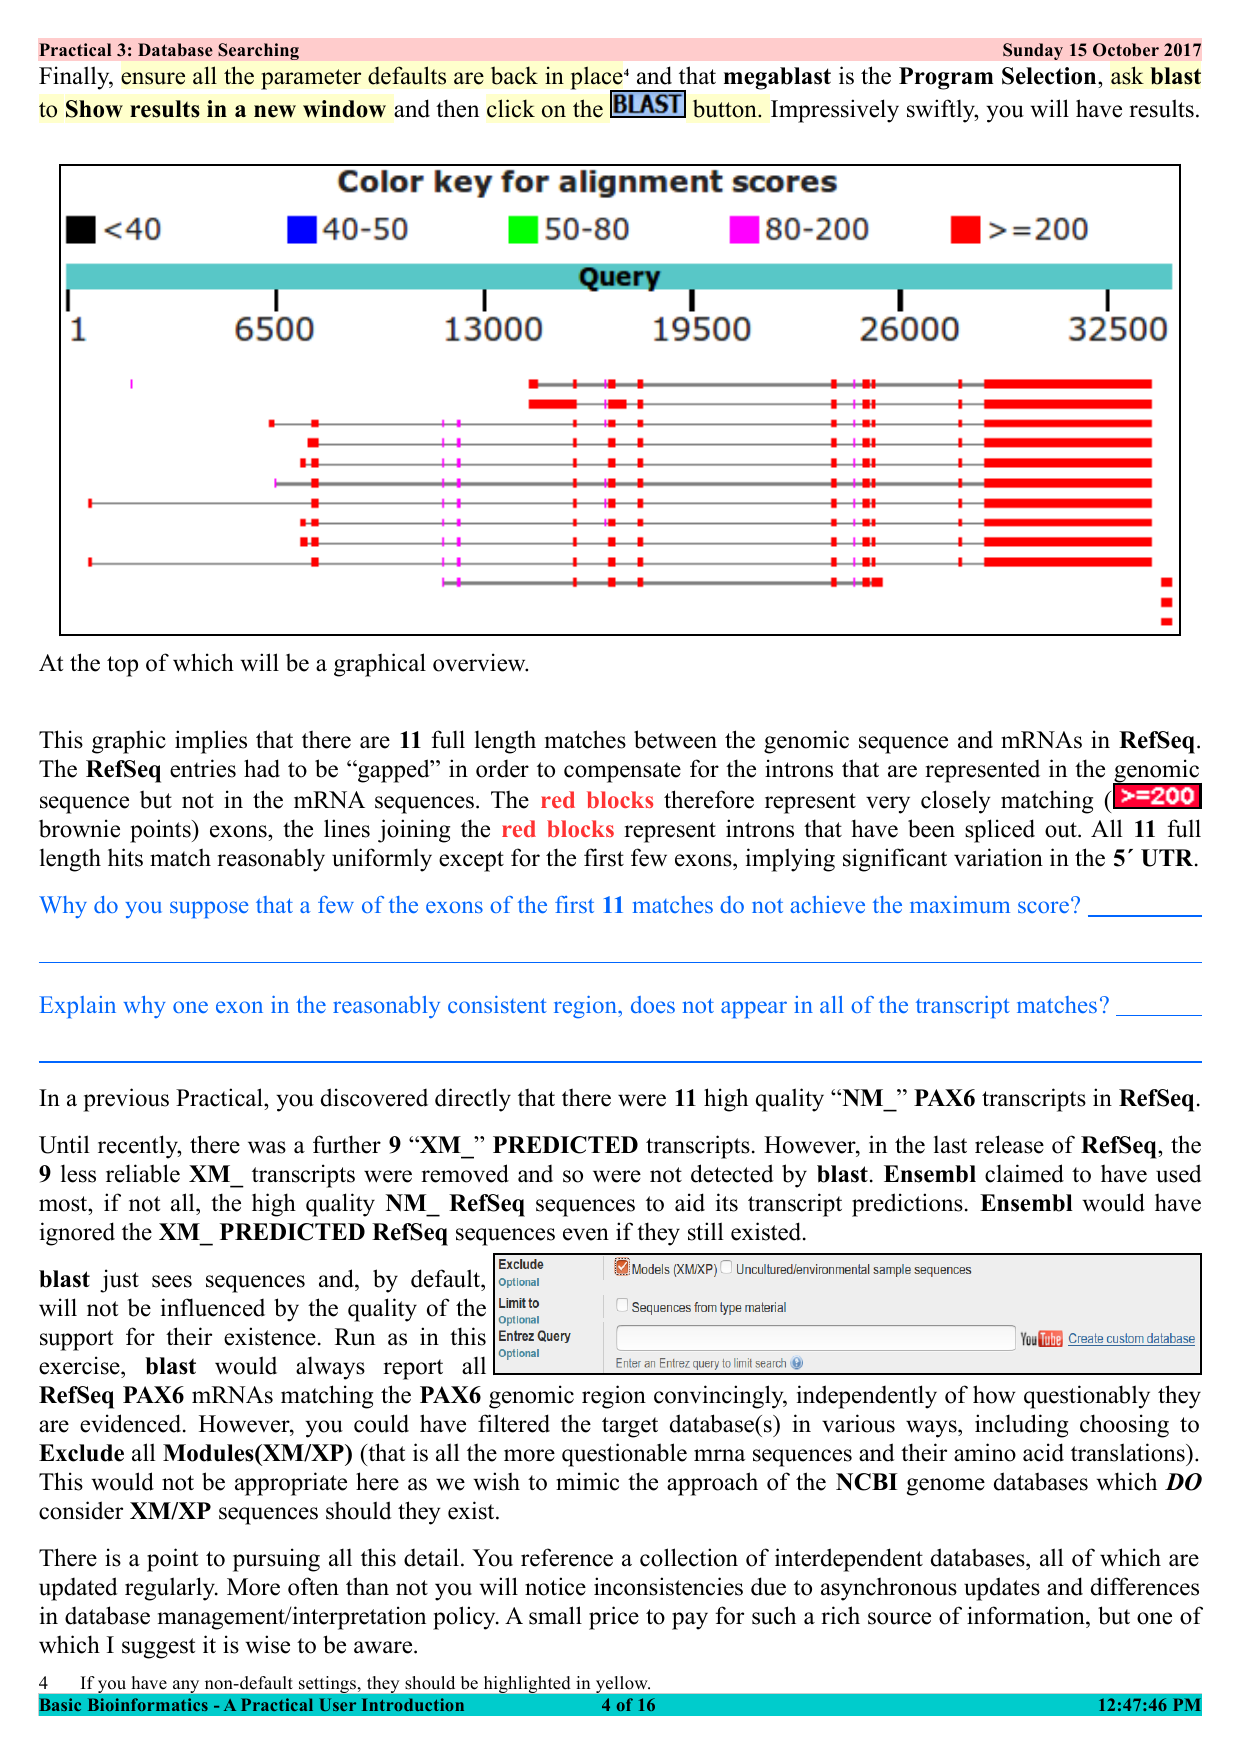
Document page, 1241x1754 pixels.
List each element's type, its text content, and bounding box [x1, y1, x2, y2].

text Why do you suppose that a few of the exons of the first 11 matches do not achieve the maximum score? [38, 890, 1202, 919]
text Explain why one exon in the reasonably consistent region, does not appear in all of the transcript matches? [38, 989, 1202, 1018]
text Finally, ensure all the parameter defaults are back in place and that megablast is the Program Selection, ask blast to Show results in a new window and then click on the button. Impressively swiftly, you will have results. At the top of which will be a graphical overview. [38, 61, 1202, 677]
text Until recently, there was a further 9 “XM_” PREDICTED transcripts. However, in the last release of RefSeq, the 9 less reliable XM_ transcripts were removed and so were not detected by blast. Ensembl claimed to have used most, if not all, the high quality NM_ RefSeq sequences to aid its transcript predictions. Ensembl would have ignored the XM_ PREDICTED RefSeq sequences even if they still existed. [38, 1130, 1202, 1246]
picture [495, 1255, 1200, 1373]
text There is a point to pursuing all this detail. You reference a collection of interdependent databases, all of which are updated regularly. More often than not you will notice inconsistencies due to asynchronous updates and differences in database management/interpretation policy. A small price to pay for such a rich source of information, but one of which I suggest it is wise to be aware. [38, 1543, 1202, 1659]
text This graphic implies that there are 11 full length matches between the genomic sequence and mRNAs in RefSeq. The RefSeq entries had to be “gapped” in order to compensate for the introns that are represented in the genomic sequence but not in the mRNA sequences. The red blocks therefore represent very closely matching (brownie points) exons, the lines joining the red blocks represent introns that have been spliced out. All 11 full length hits match reasonably uniformly except for the first few exons, implying significant variation in the 5´ UTR. [38, 724, 1202, 872]
picture [61, 166, 1179, 634]
picture [1115, 785, 1199, 807]
text In a previous Practical, you discovered directly that there were 11 high quality “NM_” PAX6 transcripts in RefSeq. [38, 1083, 1202, 1112]
text blast just sees sequences and, by default, will not be influenced by the quality of the support for their existence. Run as in this exercise, blast would always report all RefSeq PAX6 mRNAs matching the PAX6 genomic region convincingly, independently of how questionably they are evidenced. However, you could have filtered the target database(s) in various ways, including choosing to Exclude all Modules(XM/XP) (that is all the more questionable mrna sequences and their amino acid translations). This would not be appropriate here as we wish to mimic the approach of the NCBI genome databases which DO consider XM/XP sequences should they exist. [38, 1264, 1202, 1525]
picture [612, 92, 684, 116]
text If you have any non-default settings, they should be highlighted in yellow. [38, 1671, 1202, 1693]
